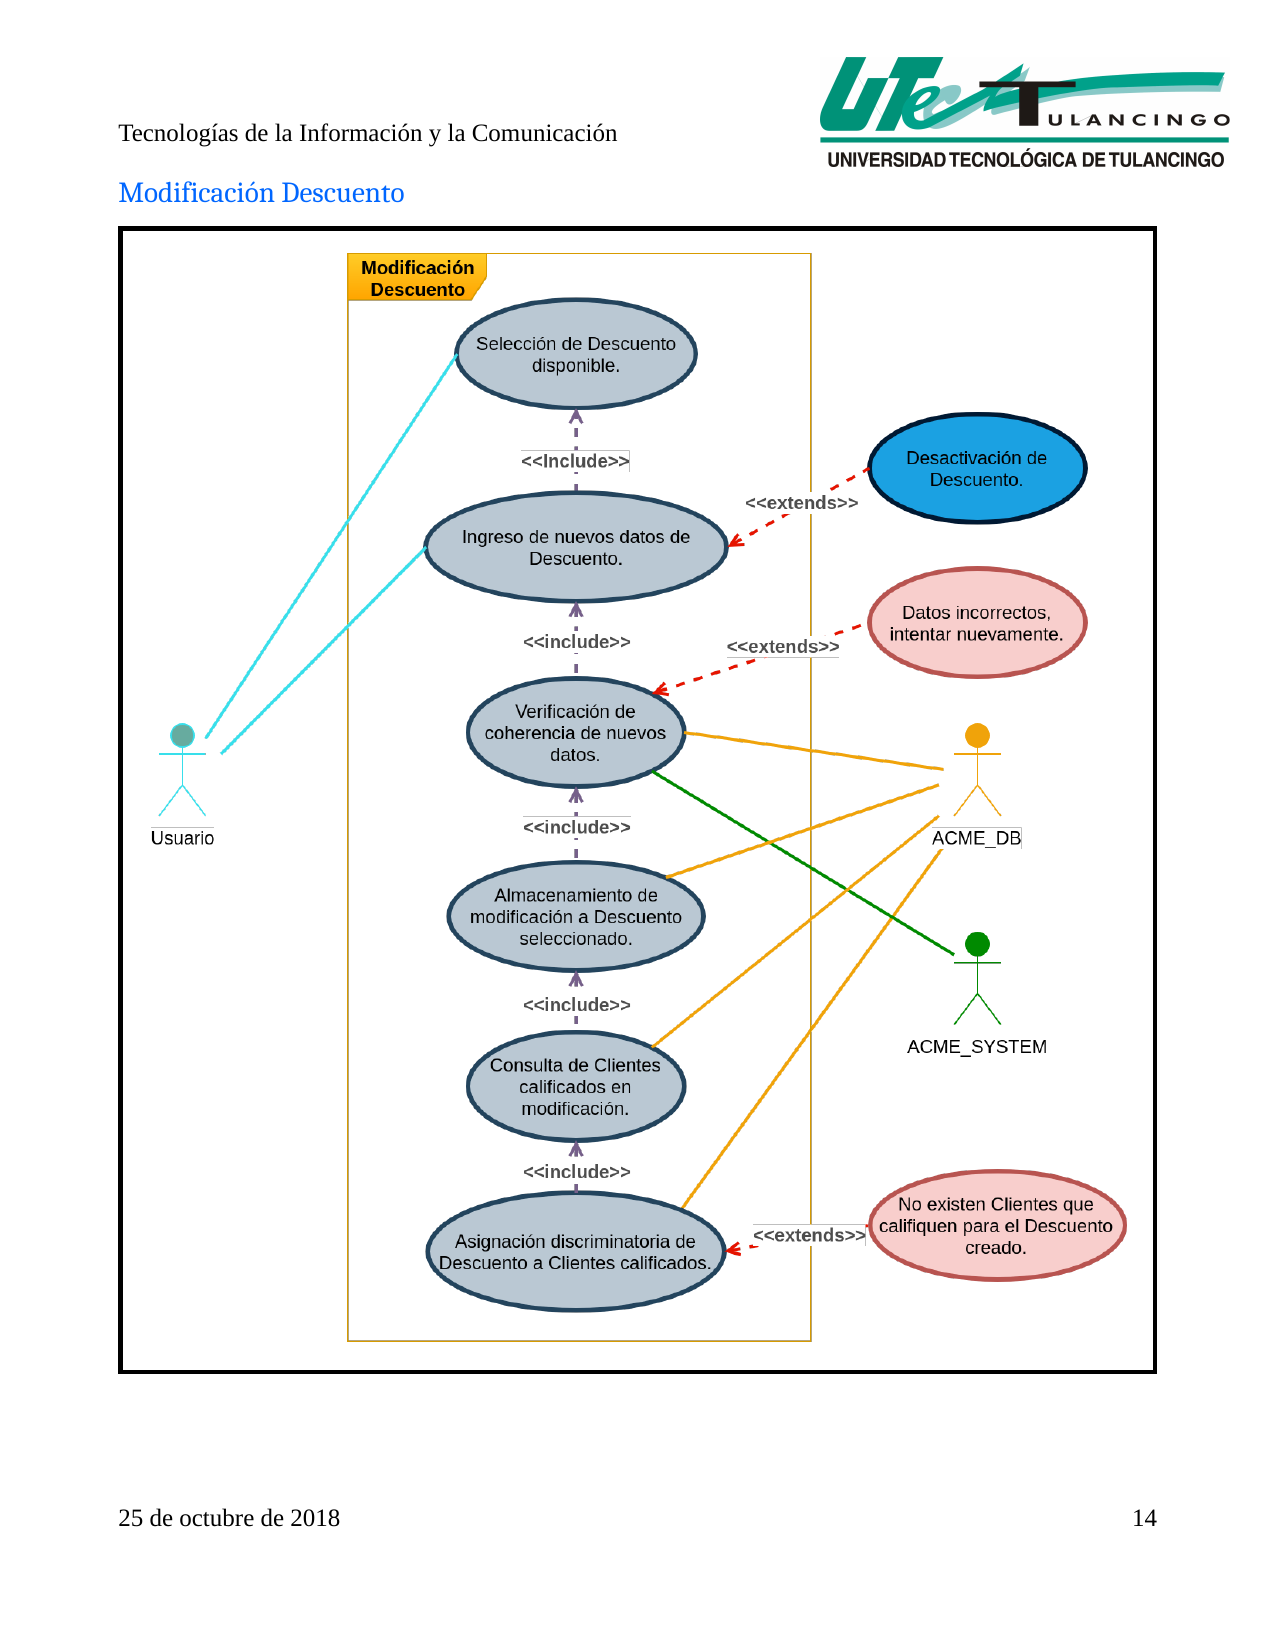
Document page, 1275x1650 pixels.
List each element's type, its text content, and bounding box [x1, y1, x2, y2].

picture [118, 226, 1157, 1374]
picture [820, 57, 1230, 167]
text Modificación Descuento [118, 176, 1157, 210]
